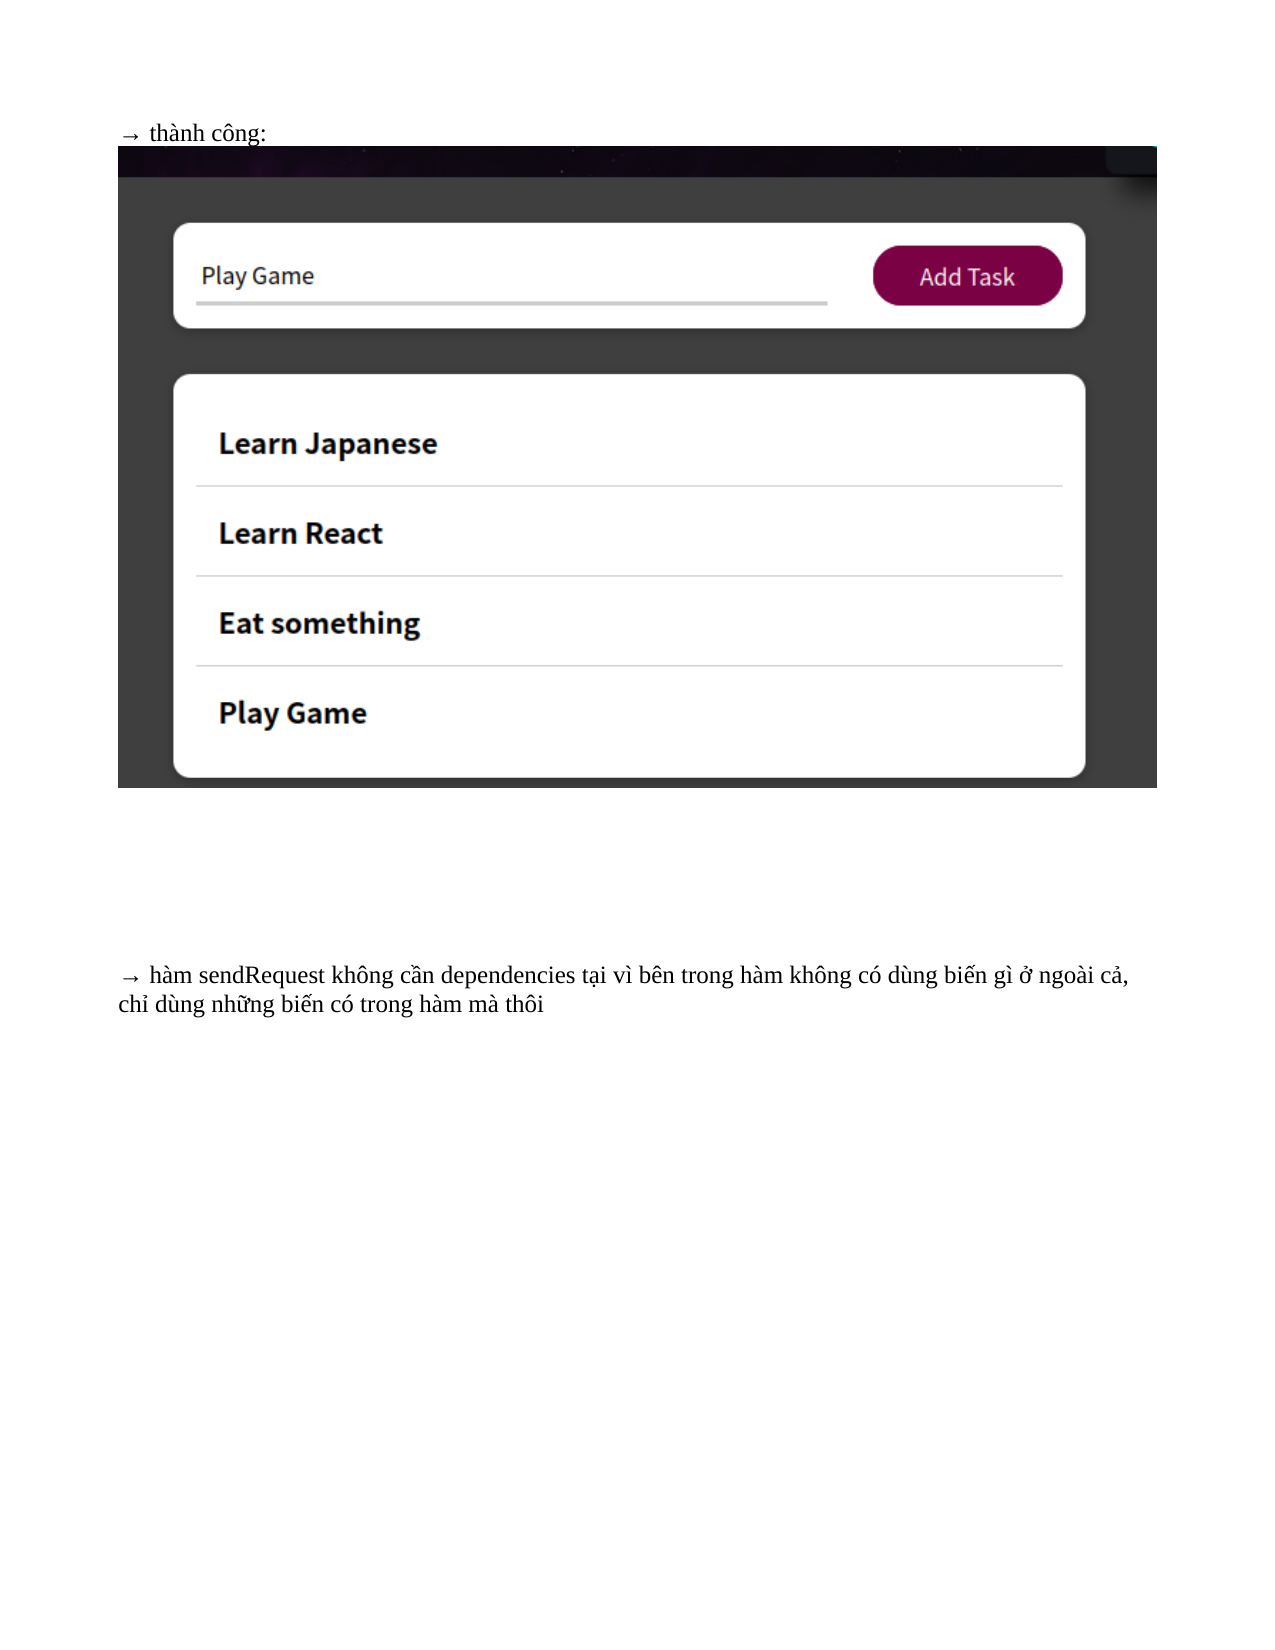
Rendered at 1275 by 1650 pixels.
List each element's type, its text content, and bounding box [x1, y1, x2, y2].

text → hàm sendRequest không cần dependencies tại vì bên trong hàm không có dùng biến gì ở ngoài cả, chỉ dùng những biến có trong hàm mà thôi [118, 961, 1157, 1018]
picture [118, 146, 1157, 788]
text → thành công: [118, 118, 1157, 146]
